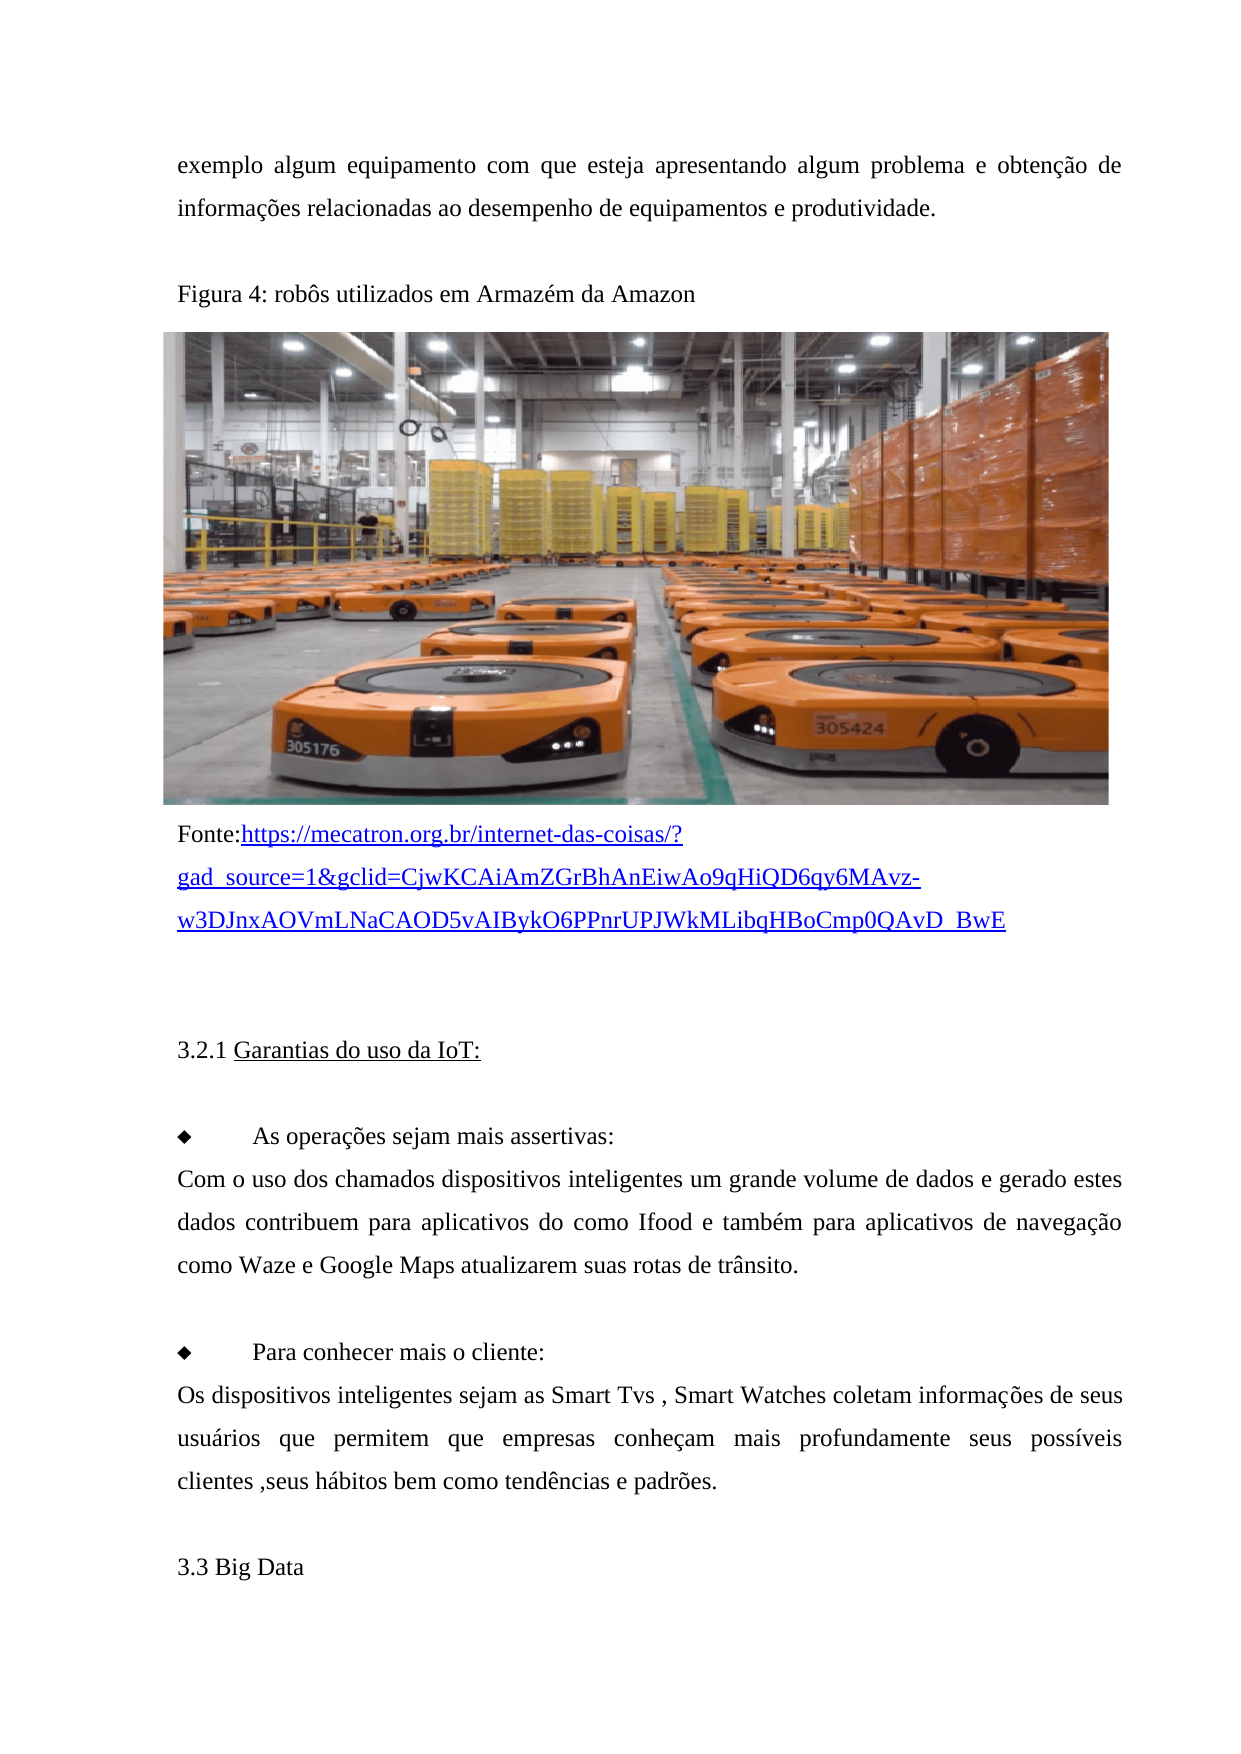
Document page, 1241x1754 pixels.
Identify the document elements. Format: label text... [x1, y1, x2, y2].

subtitle 3.2.1 Garantias do uso da IoT: [177, 1035, 1123, 1063]
text exemplo algum equipamento com que esteja apresentando algum problema e obtenção de informações relacionadas ao desempenho de equipamentos e produtividade. [177, 150, 1123, 222]
list 3.3 Big Data [177, 1552, 1123, 1581]
list Os dispositivos inteligentes sejam as Smart Tvs , Smart Watches coletam informações de seus usuários que permitem que empresas conheçam mais profundamente seus possíveis clientes ,seus hábitos bem como tendências e padrões. [177, 1380, 1123, 1495]
list As operações sejam mais assertivas: [177, 1121, 1123, 1150]
text Com o uso dos chamados dispositivos inteligentes um grande volume de dados e gerado estes dados contribuem para aplicativos do como Ifood e também para aplicativos de navegação como Waze e Google Maps atualizarem suas rotas de trânsito. [177, 1164, 1123, 1279]
text Fonte:https://mecatron.org.br/internet-das-coisas/?gad_source=1&gclid=CjwKCAiAmZGrBhAnEiwAo9qHiQD6qy6MAvz-w3DJnxAOVmLNaCAOD5vAIBykO6PPnrUPJWkMLibqHBoCmp0QAvD_BwE [177, 322, 1123, 934]
picture [163, 332, 1109, 805]
text Figura 4: robôs utilizados em Armazém da Amazon [177, 279, 1123, 308]
list Para conhecer mais o cliente: [177, 1337, 1123, 1365]
